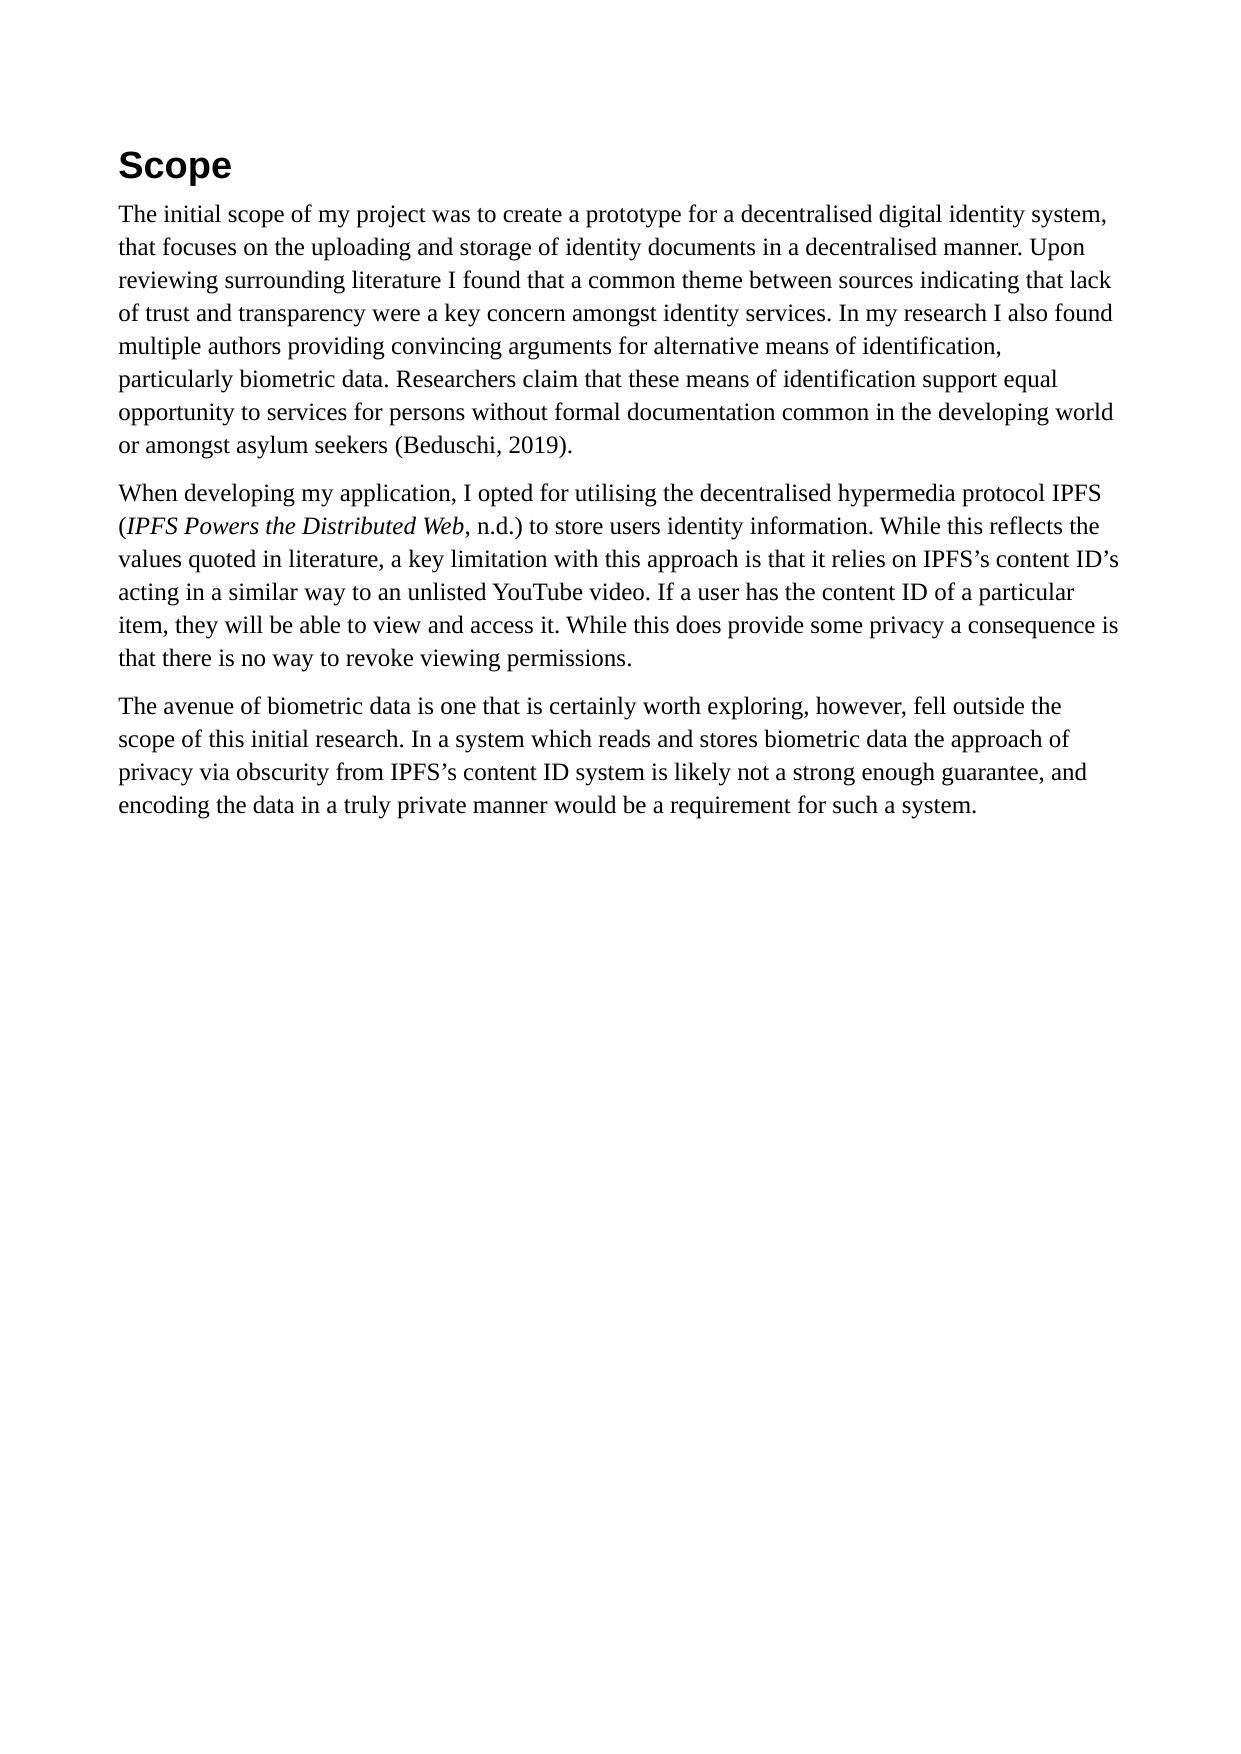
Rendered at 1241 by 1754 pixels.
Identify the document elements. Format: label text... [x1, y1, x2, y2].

subtitle Scope [118, 143, 1122, 187]
text When developing my application, I opted for utilising the decentralised hypermedia protocol IPFS (IPFS Powers the Distributed Web, n.d.) to store users identity information. While this reflects the values quoted in literature, a key limitation with this approach is that it relies on IPFS’s content ID’s acting in a similar way to an unlisted YouTube video. If a user has the content ID of a particular item, they will be able to view and access it. While this does provide some privacy a consequence is that there is no way to revoke viewing permissions. [118, 478, 1122, 672]
text The avenue of biometric data is one that is certainly worth exploring, however, fell outside the scope of this initial research. In a system which reads and stores biometric data the approach of privacy via obscurity from IPFS’s content ID system is likely not a strong enough guarantee, and encoding the data in a truly private manner would be a requirement for such a system. [118, 691, 1122, 818]
text The initial scope of my project was to create a prototype for a decentralised digital identity system, that focuses on the uploading and storage of identity documents in a decentralised manner. Upon reviewing surrounding literature I found that a common theme between sources indicating that lack of trust and transparency were a key concern amongst identity services. In my research I also found multiple authors providing convincing arguments for alternative means of identification, particularly biometric data. Researchers claim that these means of identification support equal opportunity to services for persons without formal documentation common in the developing world or amongst asylum seekers (Beduschi, 2019). [118, 199, 1122, 459]
